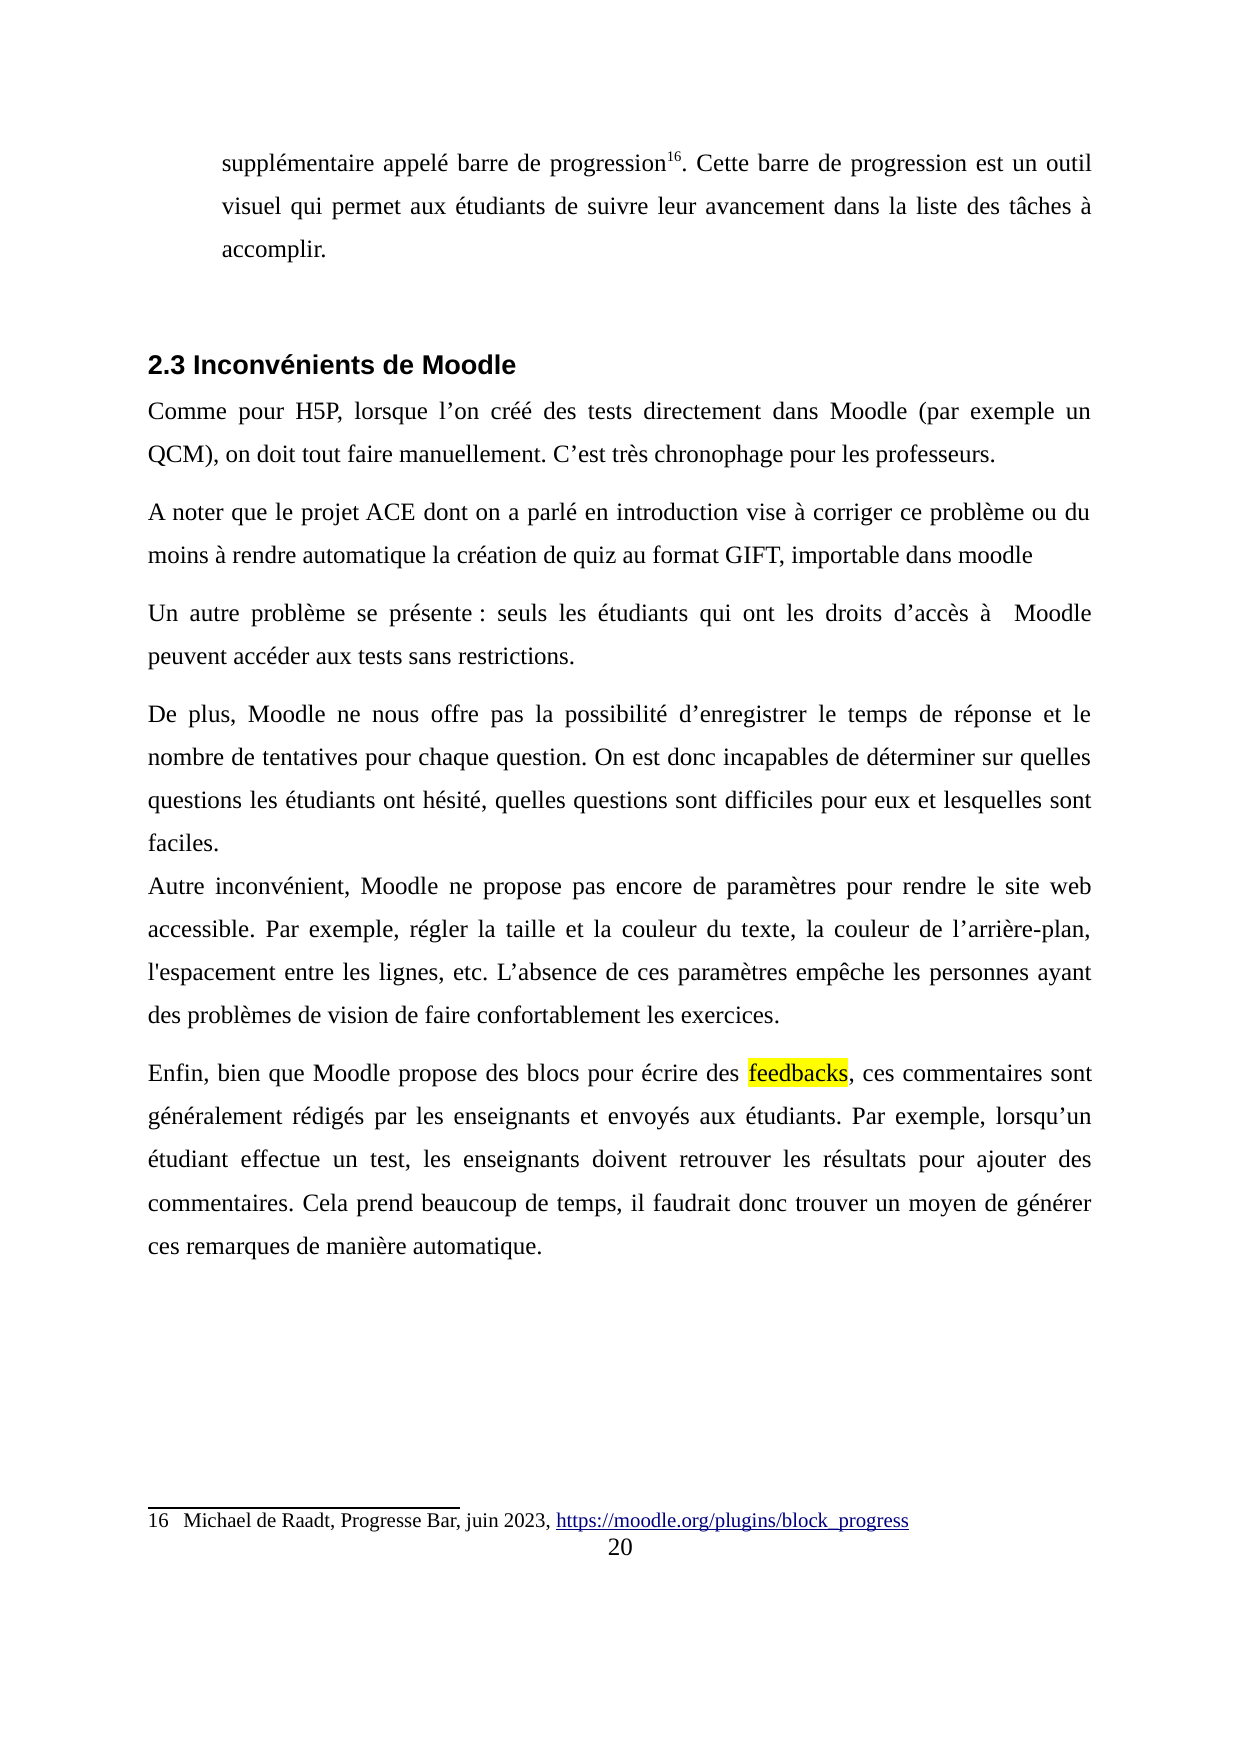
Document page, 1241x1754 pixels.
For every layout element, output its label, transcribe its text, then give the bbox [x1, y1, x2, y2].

text Enfin, bien que Moodle propose des blocs pour écrire des feedbacks, ces commentaires sont généralement rédigés par les enseignants et envoyés aux étudiants. Par exemple, lorsqu’un étudiant effectue un test, les enseignants doivent retrouver les résultats pour ajouter des commentaires. Cela prend beaucoup de temps, il faudrait donc trouver un moyen de générer ces remarques de manière automatique. [148, 1058, 1092, 1259]
text De plus, Moodle ne nous offre pas la possibilité d’enregistrer le temps de réponse et le nombre de tentatives pour chaque question. On est donc incapables de déterminer sur quelles questions les étudiants ont hésité, quelles questions sont difficiles pour eux et lesquelles sont faciles. [148, 699, 1092, 857]
text Un autre problème se présente : seuls les étudiants qui ont les droits d’accès à Moodle peuvent accéder aux tests sans restrictions. [148, 598, 1092, 670]
list Michael de Raadt, Progresse Bar, juin 2023, https://moodle.org/plugins/block_progress [148, 1508, 1092, 1532]
text Autre inconvénient, Moodle ne propose pas encore de paramètres pour rendre le site web accessible. Par exemple, régler la taille et la couleur du texte, la couleur de l’arrière-plan, l'espacement entre les lignes, etc. L’absence de ces paramètres empêche les personnes ayant des problèmes de vision de faire confortablement les exercices. [148, 871, 1092, 1029]
text Comme pour H5P, lorsque l’on créé des tests directement dans Moodle (par exemple un QCM), on doit tout faire manuellement. C’est très chronophage pour les professeurs. [148, 396, 1092, 468]
text A noter que le projet ACE dont on a parlé en introduction vise à corriger ce problème ou du moins à rendre automatique la création de quiz au format GIFT, importable dans moodle [148, 497, 1092, 569]
list supplémentaire appelé barre de progression. Cette barre de progression est un outil visuel qui permet aux étudiants de suivre leur avancement dans la liste des tâches à accomplir. [192, 148, 1092, 263]
subtitle 2.3 Inconvénients de Moodle [148, 349, 1092, 381]
